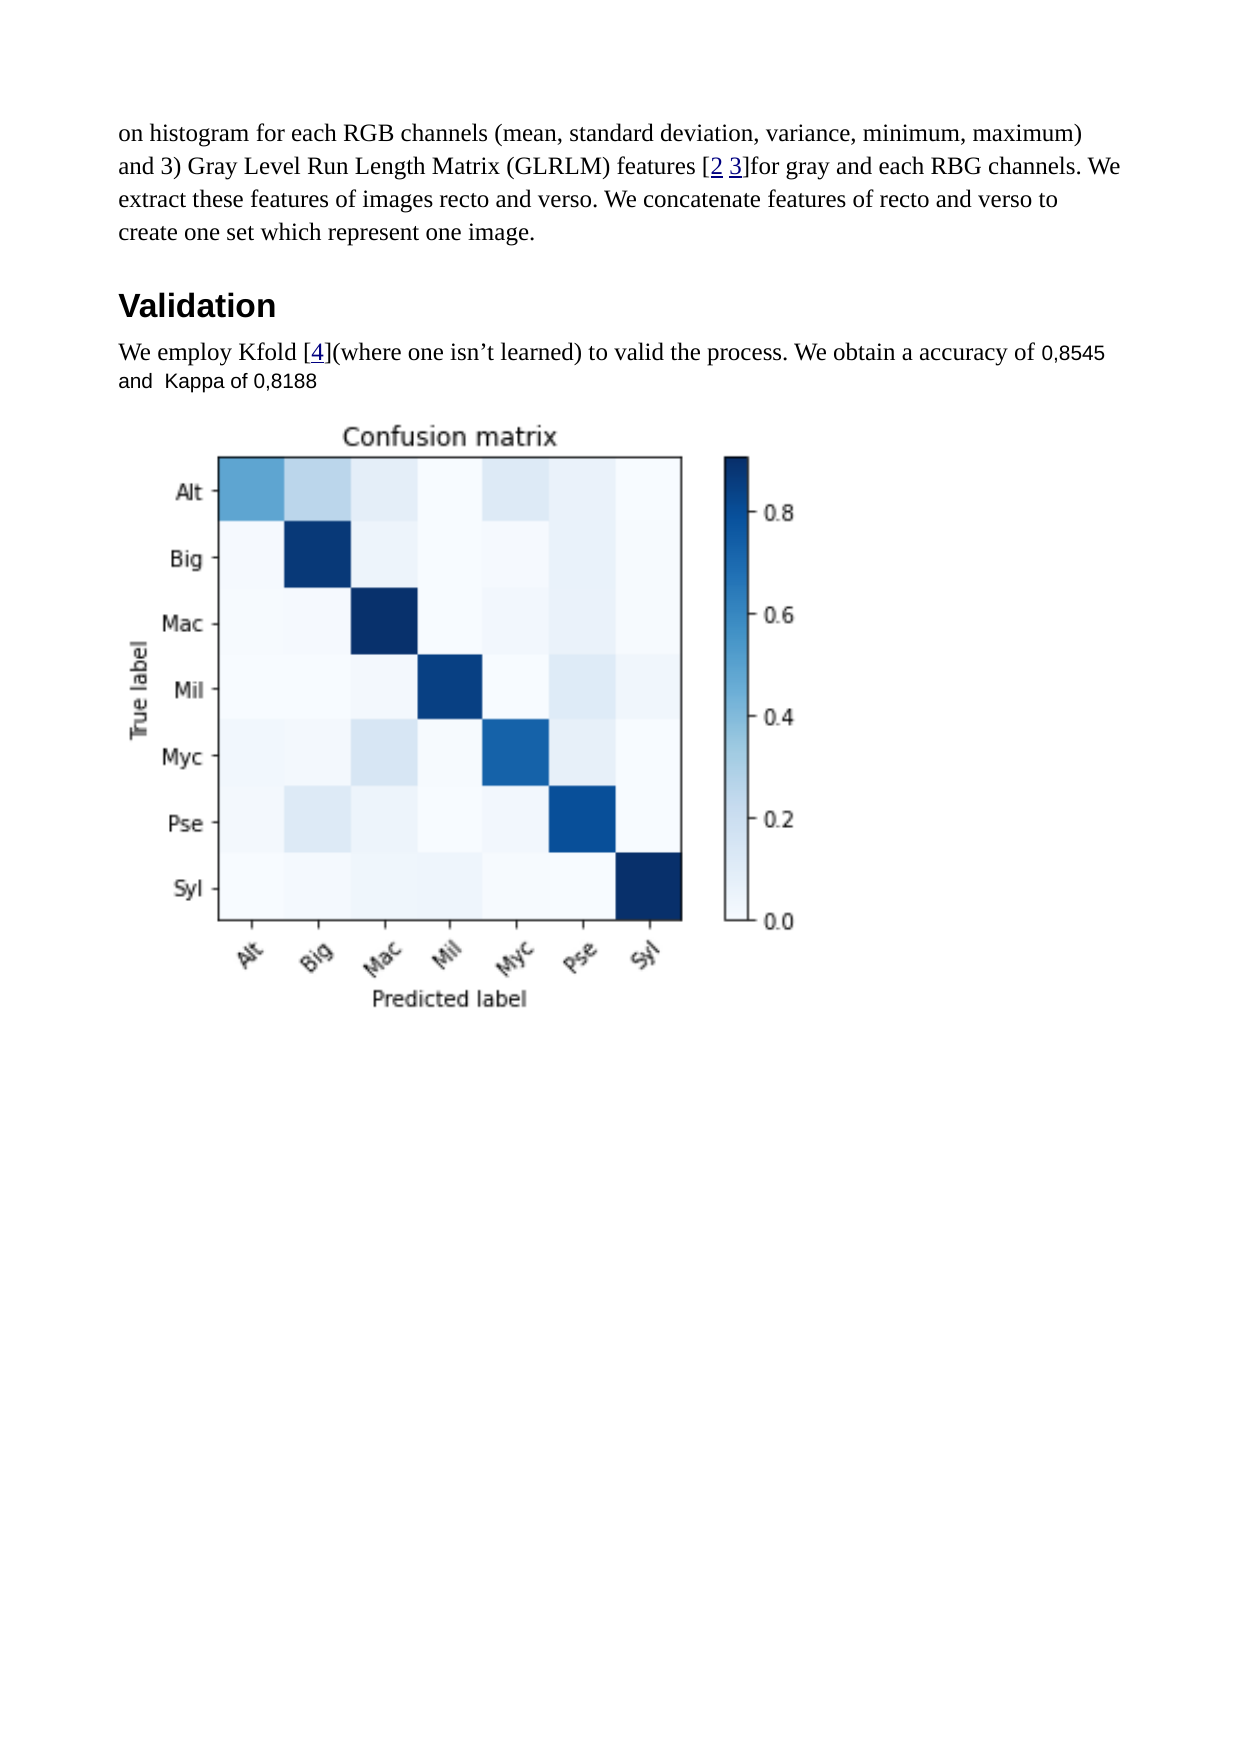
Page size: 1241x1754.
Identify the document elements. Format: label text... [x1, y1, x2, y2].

picture [118, 411, 810, 1024]
text on histogram for each RGB channels (mean, standard deviation, variance, minimum, maximum) and 3) Gray Level Run Length Matrix (GLRLM) features [2 3]for gray and each RBG channels. We extract these features of images recto and verso. We concatenate features of recto and verso to create one set which represent one image. [118, 118, 1122, 246]
subtitle Validation [118, 286, 1122, 324]
text We employ Kfold [4](where one isn’t learned) to valid the process. We obtain a accuracy of 0,8545 and Kappa of 0,8188 [118, 337, 1122, 393]
